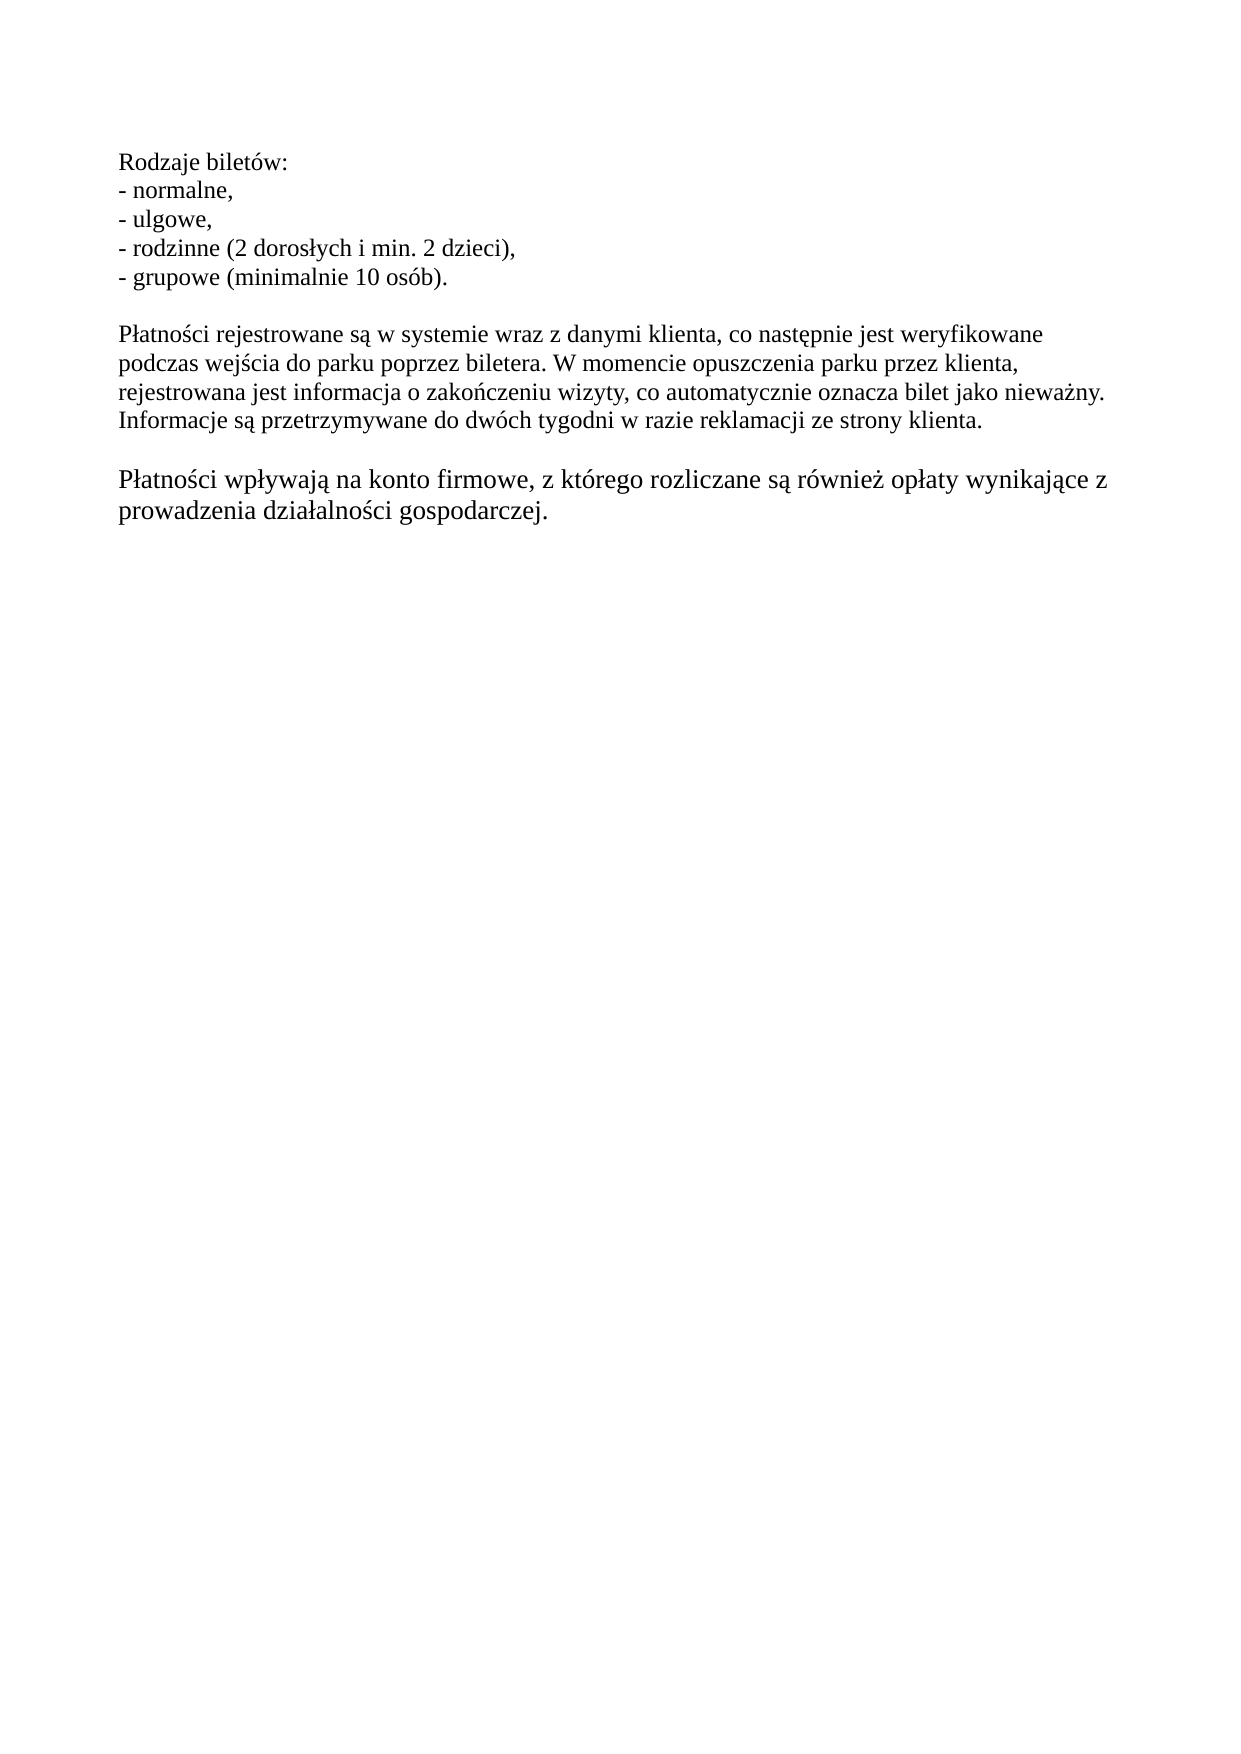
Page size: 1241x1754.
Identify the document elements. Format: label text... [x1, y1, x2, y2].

text Płatności wpływają na konto firmowe, z którego rozliczane są również opłaty wynikające z prowadzenia działalności gospodarczej. [118, 463, 1122, 525]
text - grupowe (minimalnie 10 osób). [118, 262, 1122, 291]
text Rodzaje biletów: [118, 147, 1122, 176]
text - ulgowe, [118, 204, 1122, 233]
text - normalne, [118, 176, 1122, 204]
text Płatności rejestrowane są w systemie wraz z danymi klienta, co następnie jest weryfikowane podczas wejścia do parku poprzez biletera. W momencie opuszczenia parku przez klienta, rejestrowana jest informacja o zakończeniu wizyty, co automatycznie oznacza bilet jako nieważny. Informacje są przetrzymywane do dwóch tygodni w razie reklamacji ze strony klienta. [118, 319, 1122, 434]
text - rodzinne (2 dorosłych i min. 2 dzieci), [118, 233, 1122, 262]
